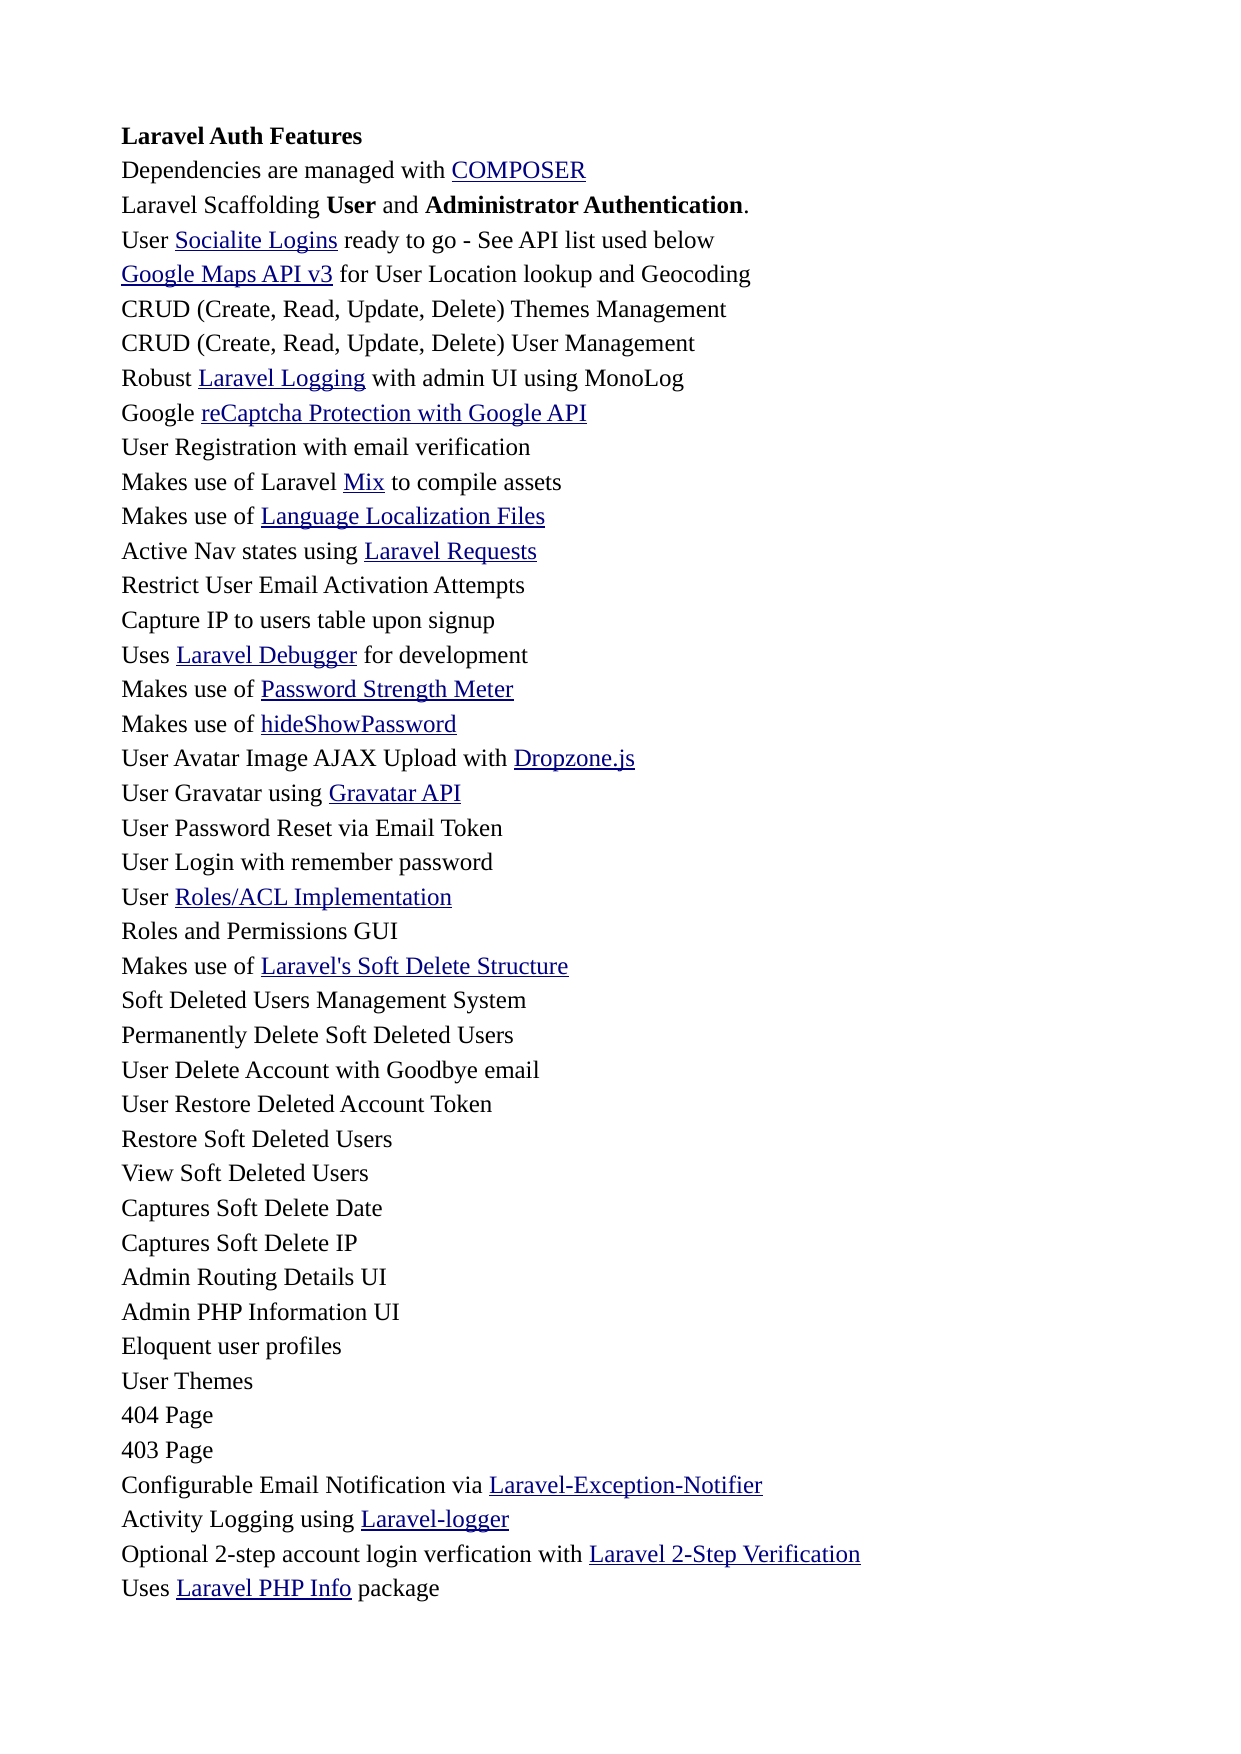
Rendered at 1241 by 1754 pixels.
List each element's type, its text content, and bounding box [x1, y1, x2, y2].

table_cell Permanently Delete Soft Deleted Users [118, 1017, 1122, 1052]
table_cell Makes use of hideShowPassword [118, 706, 1122, 741]
table_cell User Avatar Image AJAX Upload with Dropzone.js [118, 741, 1122, 775]
table_cell Makes use of Laravel Mix to compile assets [118, 464, 1122, 498]
table_cell Roles and Permissions GUI [118, 914, 1122, 948]
table_cell Admin Routing Details UI [118, 1259, 1122, 1294]
table_cell User Socialite Logins ready to go - See API list used below [118, 222, 1122, 256]
table_cell User Delete Account with Goodbye email [118, 1052, 1122, 1086]
table_cell User Restore Deleted Account Token [118, 1086, 1122, 1121]
table_cell Eloquent user profiles [118, 1329, 1122, 1363]
table_cell 403 Page [118, 1432, 1122, 1467]
table_cell Activity Logging using Laravel-logger [118, 1501, 1122, 1536]
table_cell Google Maps API v3 for User Location lookup and Geocoding [118, 256, 1122, 291]
table_header Laravel Auth Features [118, 118, 1122, 153]
table_cell Uses Laravel PHP Info package [118, 1571, 1122, 1605]
table_cell User Themes [118, 1363, 1122, 1398]
table_cell Makes use of Password Strength Meter [118, 671, 1122, 706]
table_cell Uses Laravel Debugger for development [118, 637, 1122, 671]
table_cell Soft Deleted Users Management System [118, 983, 1122, 1017]
table_cell Admin PHP Information UI [118, 1294, 1122, 1328]
table_cell User Roles/ACL Implementation [118, 879, 1122, 913]
table_cell View Soft Deleted Users [118, 1156, 1122, 1190]
table_cell Google reCaptcha Protection with Google API [118, 395, 1122, 429]
table_cell Active Nav states using Laravel Requests [118, 533, 1122, 568]
table_cell Dependencies are managed with COMPOSER [118, 153, 1122, 187]
table_cell Robust Laravel Logging with admin UI using MonoLog [118, 360, 1122, 395]
table_cell Capture IP to users table upon signup [118, 602, 1122, 637]
table_cell User Login with remember password [118, 844, 1122, 879]
table_cell Makes use of Language Localization Files [118, 499, 1122, 533]
table_cell Optional 2-step account login verfication with Laravel 2-Step Verification [118, 1536, 1122, 1571]
table_cell CRUD (Create, Read, Update, Delete) Themes Management [118, 291, 1122, 326]
table_cell Captures Soft Delete Date [118, 1190, 1122, 1225]
table_cell User Password Reset via Email Token [118, 810, 1122, 844]
table_cell Laravel Scaffolding User and Administrator Authentication. [118, 187, 1122, 222]
table_cell Restore Soft Deleted Users [118, 1121, 1122, 1156]
table_cell Configurable Email Notification via Laravel-Exception-Notifier [118, 1467, 1122, 1501]
table_cell Restrict User Email Activation Attempts [118, 568, 1122, 602]
table_cell Makes use of Laravel's Soft Delete Structure [118, 948, 1122, 983]
table_cell 404 Page [118, 1398, 1122, 1432]
table_cell CRUD (Create, Read, Update, Delete) User Management [118, 326, 1122, 360]
table_cell User Registration with email verification [118, 429, 1122, 464]
table_cell Captures Soft Delete IP [118, 1225, 1122, 1259]
table_cell User Gravatar using Gravatar API [118, 775, 1122, 810]
